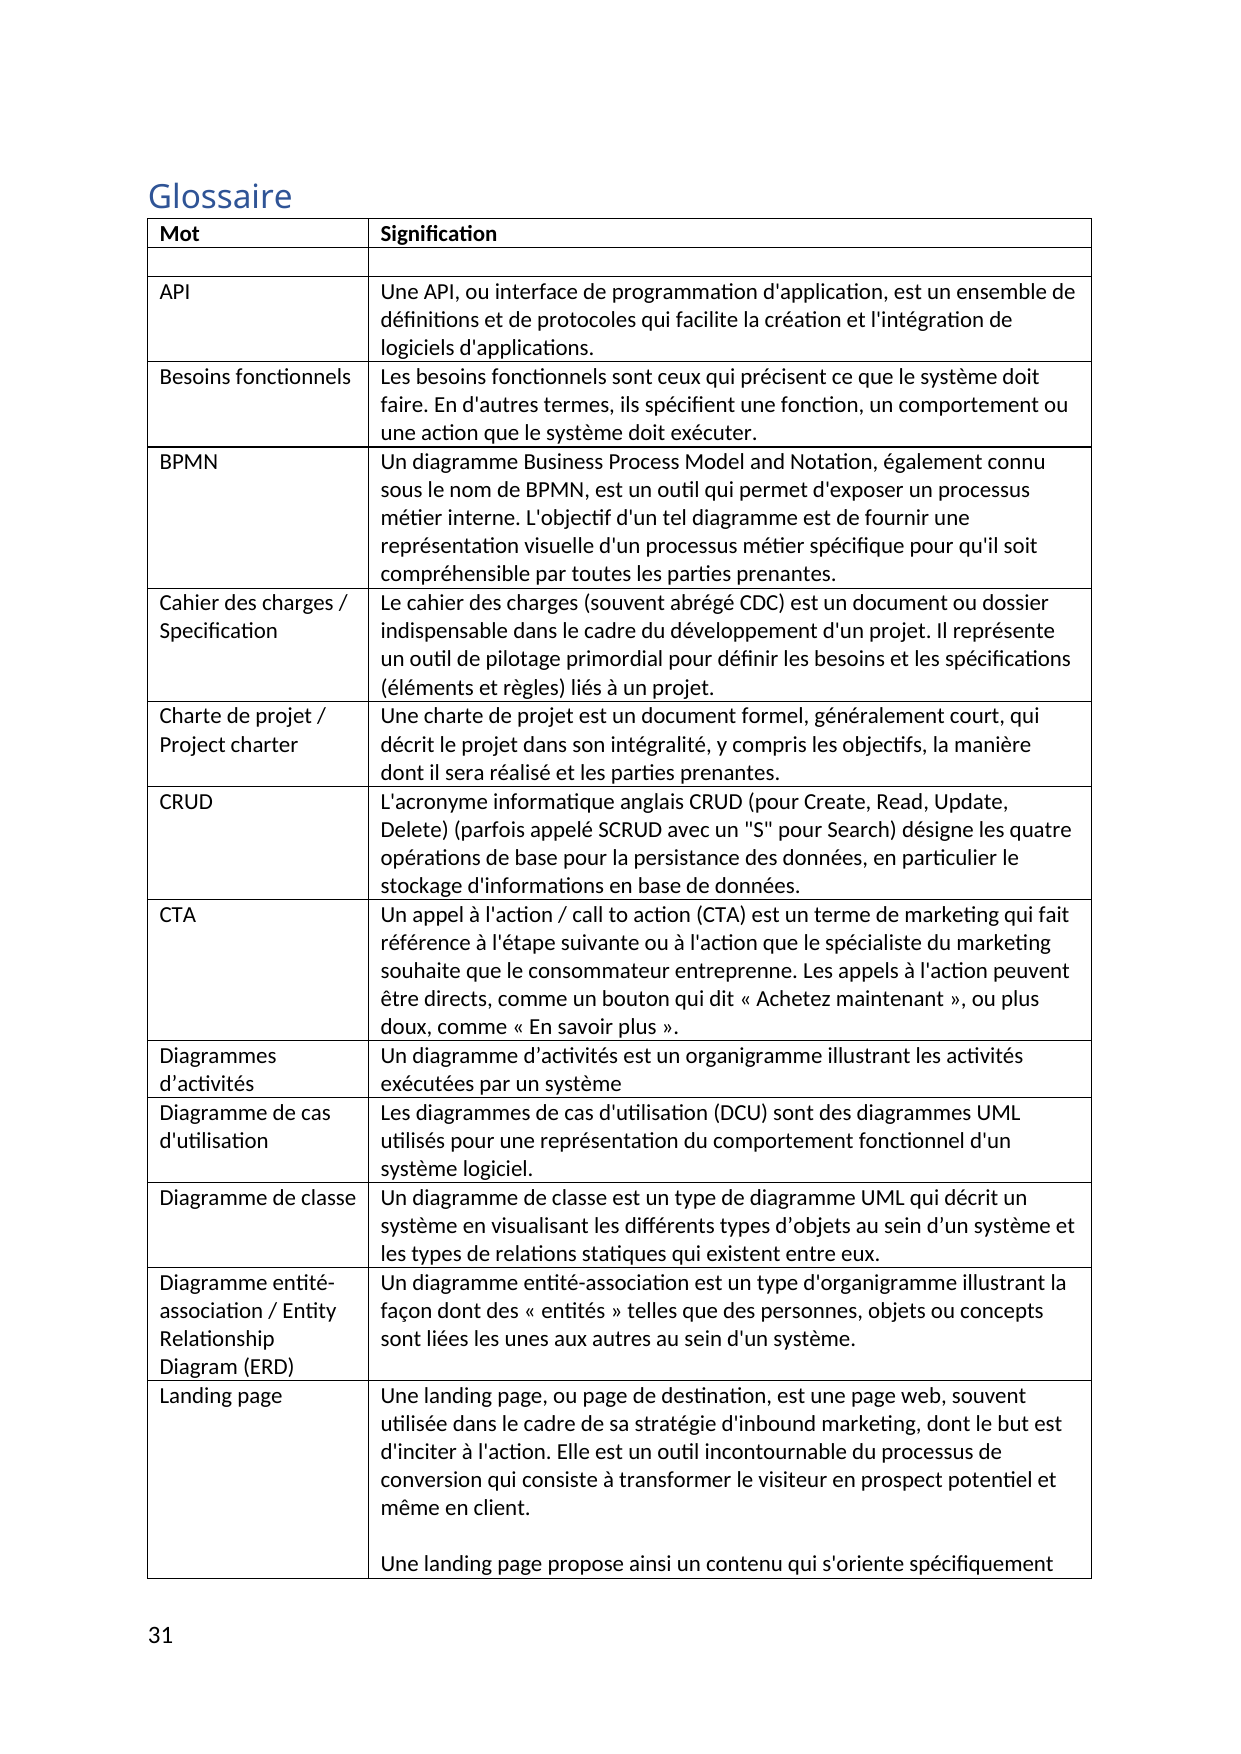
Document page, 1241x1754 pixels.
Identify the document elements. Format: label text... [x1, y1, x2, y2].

table_cell Cahier des charges / Specification [148, 589, 368, 701]
table_cell Diagramme de classe [148, 1183, 368, 1267]
table_cell CTA [148, 900, 368, 1040]
table_cell BPMN [148, 448, 368, 587]
table_cell Besoins fonctionnels [148, 362, 368, 446]
table_cell Landing page [148, 1381, 368, 1578]
table_cell Un diagramme entité-association est un type d'organigramme illustrant la façon dont des « entités » telles que des personnes, objets ou concepts sont liées les unes aux autres au sein d'un système. [369, 1268, 1091, 1380]
table_cell API [148, 277, 368, 361]
table_cell Le cahier des charges (souvent abrégé CDC) est un document ou dossier indispensable dans le cadre du développement d'un projet. Il représente un outil de pilotage primordial pour définir les besoins et les spécifications (éléments et règles) liés à un projet. [369, 589, 1091, 701]
table_cell Un diagramme Business Process Model and Notation, également connu sous le nom de BPMN, est un outil qui permet d'exposer un processus métier interne. L'objectif d'un tel diagramme est de fournir une représentation visuelle d'un processus métier spécifique pour qu'il soit compréhensible par toutes les parties prenantes. [369, 448, 1091, 587]
subtitle Glossaire [148, 173, 1093, 218]
table_cell [148, 248, 368, 276]
table_cell Diagramme entité-association / Entity Relationship Diagram (ERD) [148, 1268, 368, 1380]
table_cell Une API, ou interface de programmation d'application, est un ensemble de définitions et de protocoles qui facilite la création et l'intégration de logiciels d'applications. [369, 277, 1091, 361]
table_cell Une landing page, ou page de destination, est une page web, souvent utilisée dans le cadre de sa stratégie d'inbound marketing, dont le but est d'inciter à l'action. Elle est un outil incontournable du processus de conversion qui consiste à transformer le visiteur en prospect potentiel et même en client. Une landing page propose ainsi un contenu qui s'oriente spécifiquement [369, 1381, 1091, 1578]
table_cell Diagrammes d’activités [148, 1041, 368, 1097]
table_cell [369, 248, 1091, 276]
table_cell L'acronyme informatique anglais CRUD (pour Create, Read, Update, Delete) (parfois appelé SCRUD avec un "S" pour Search) désigne les quatre opérations de base pour la persistance des données, en particulier le stockage d'informations en base de données. [369, 787, 1091, 899]
table_cell Les diagrammes de cas d'utilisation (DCU) sont des diagrammes UML utilisés pour une représentation du comportement fonctionnel d'un système logiciel. [369, 1098, 1091, 1182]
table_cell Un diagramme de classe est un type de diagramme UML qui décrit un système en visualisant les différents types d’objets au sein d’un système et les types de relations statiques qui existent entre eux. [369, 1183, 1091, 1267]
table_cell Un appel à l'action / call to action (CTA) est un terme de marketing qui fait référence à l'étape suivante ou à l'action que le spécialiste du marketing souhaite que le consommateur entreprenne. Les appels à l'action peuvent être directs, comme un bouton qui dit « Achetez maintenant », ou plus doux, comme « En savoir plus ». [369, 900, 1091, 1040]
table_header Signification [369, 219, 1091, 247]
table_cell Charte de projet / Project charter [148, 702, 368, 786]
table_cell Diagramme de cas d'utilisation [148, 1098, 368, 1182]
table_cell CRUD [148, 787, 368, 899]
table_cell Un diagramme d’activités est un organigramme illustrant les activités exécutées par un système [369, 1041, 1091, 1097]
table_header Mot [148, 219, 368, 247]
table_cell Les besoins fonctionnels sont ceux qui précisent ce que le système doit faire. En d'autres termes, ils spécifient une fonction, un comportement ou une action que le système doit exécuter. [369, 362, 1091, 446]
table_cell Une charte de projet est un document formel, généralement court, qui décrit le projet dans son intégralité, y compris les objectifs, la manière dont il sera réalisé et les parties prenantes. [369, 702, 1091, 786]
